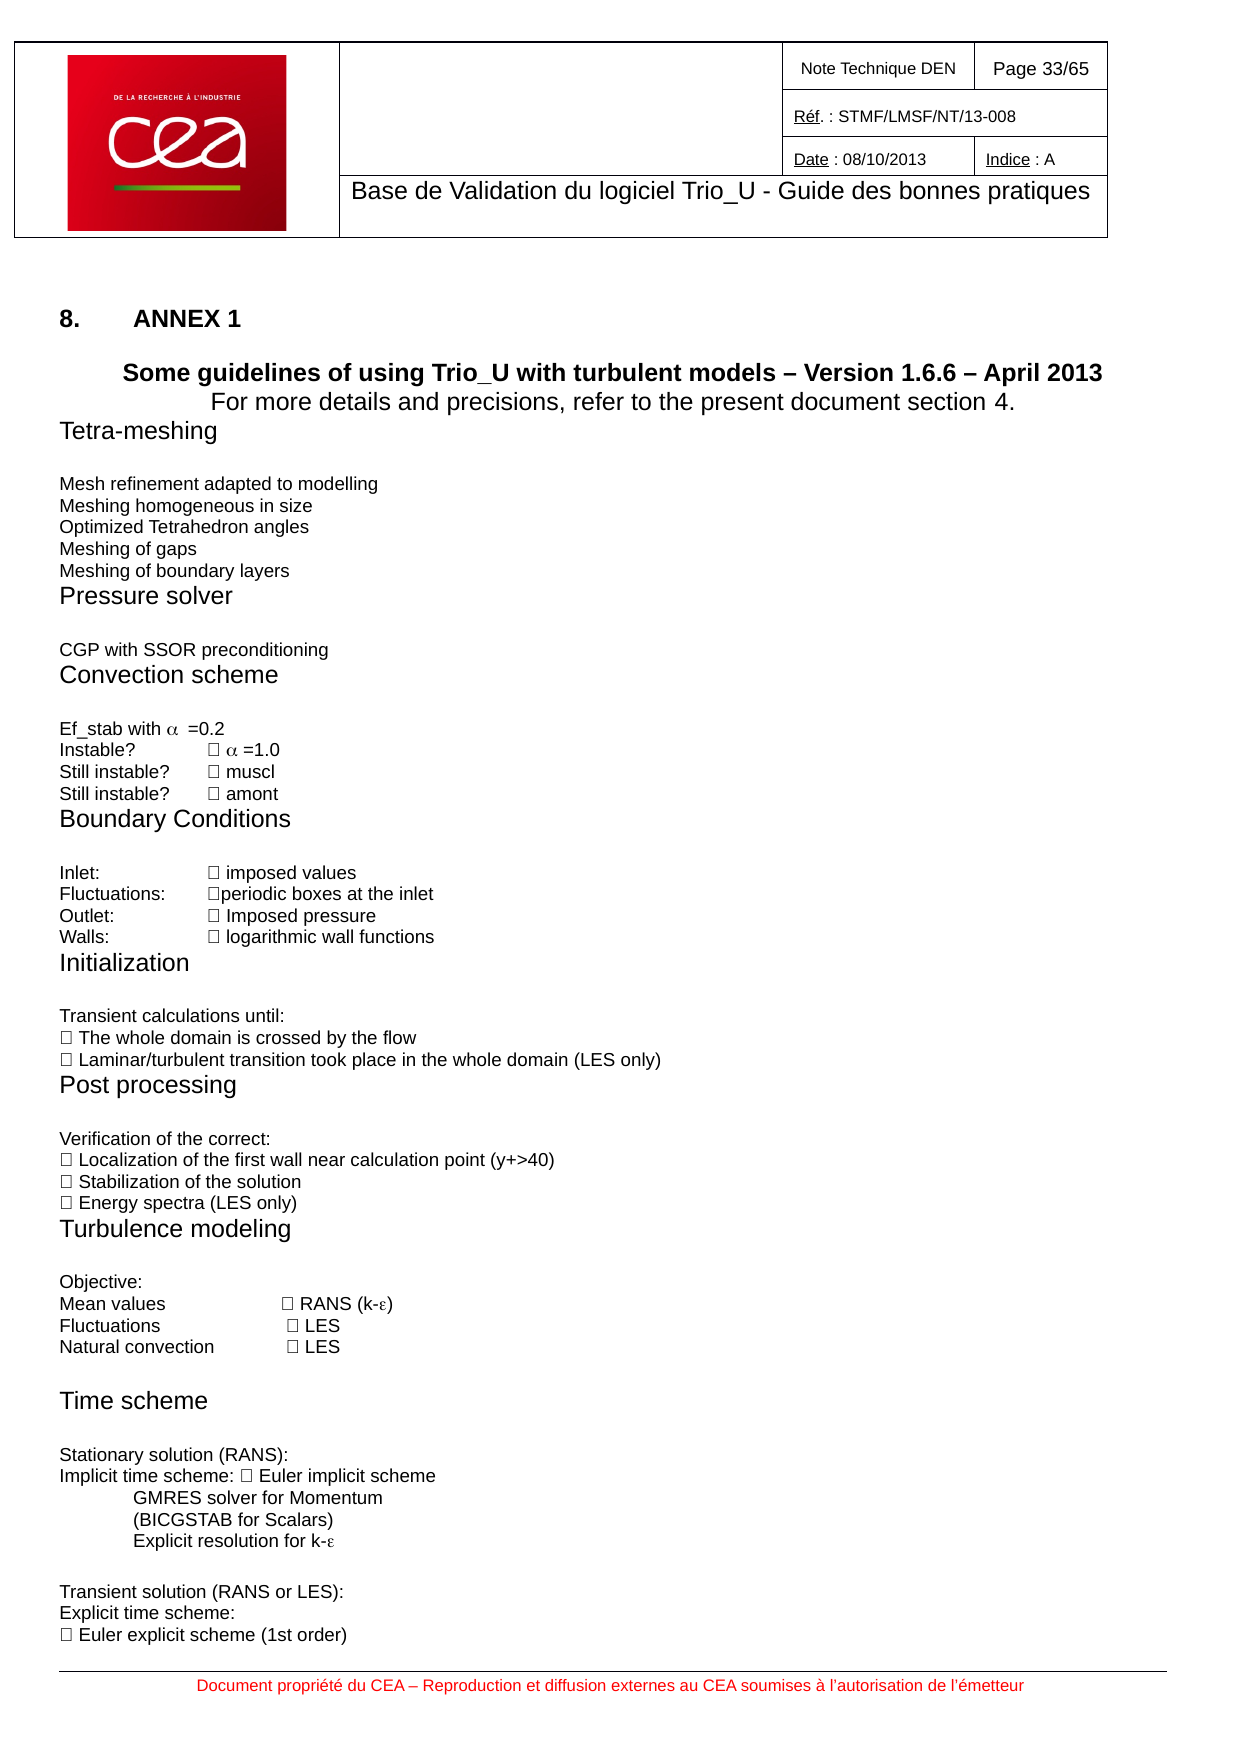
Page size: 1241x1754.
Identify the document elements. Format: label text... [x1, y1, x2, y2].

text Convection scheme [59, 660, 1167, 689]
text  Localization of the first wall near calculation point (y+>40) [59, 1149, 1167, 1171]
text Meshing of boundary layers [59, 559, 1167, 581]
text  Stabilization of the solution [59, 1171, 1167, 1192]
text Meshing homogeneous in size [59, 495, 1167, 516]
text Turbulence modeling [59, 1214, 1167, 1242]
text Explicit time scheme: [59, 1602, 1167, 1623]
text Optimized Tetrahedron angles [59, 516, 1167, 538]
text Post processing [59, 1070, 1167, 1099]
text Inlet:  imposed values [59, 861, 1167, 883]
text Instable?   =1.0 [59, 739, 1167, 761]
text Still instable?  muscl [59, 761, 1167, 782]
subtitle ANNEX 1 [59, 304, 1167, 333]
text Mesh refinement adapted to modelling [59, 473, 1167, 495]
text Natural convection  LES [59, 1336, 1167, 1357]
text Objective: [59, 1271, 1167, 1293]
text  Energy spectra (LES only) [59, 1192, 1167, 1214]
text Time scheme [59, 1386, 1167, 1415]
text Verification of the correct: [59, 1127, 1167, 1149]
text Initialization [59, 948, 1167, 976]
picture [67, 55, 287, 231]
text Still instable?  amont [59, 782, 1167, 804]
text  Euler explicit scheme (1st order) [59, 1623, 1167, 1645]
text Fluctuations: periodic boxes at the inlet [59, 883, 1167, 904]
text  The whole domain is crossed by the flow [59, 1027, 1167, 1048]
text  Laminar/turbulent transition took place in the whole domain (LES only) [59, 1048, 1167, 1070]
text Fluctuations  LES [59, 1314, 1167, 1336]
text Pressure solver [59, 581, 1167, 610]
text Tetra-meshing [59, 416, 1167, 444]
text Stationary solution (RANS): [59, 1444, 1167, 1465]
text Meshing of gaps [59, 538, 1167, 559]
text Ef_stab with =0.2 [59, 717, 1167, 739]
text Mean values  RANS (k-) [59, 1293, 1167, 1314]
text Transient solution (RANS or LES): [59, 1580, 1167, 1602]
text GMRES solver for Momentum [59, 1487, 1167, 1508]
text Boundary Conditions [59, 804, 1167, 833]
text Implicit time scheme:  Euler implicit scheme [59, 1465, 1167, 1487]
text Some guidelines of using Trio_U with turbulent models – Version 1.6.6 – April 2013 [59, 358, 1167, 387]
text Explicit resolution for k- [59, 1530, 1167, 1552]
text Walls:  logarithmic wall functions [59, 926, 1167, 948]
text For more details and precisions, refer to the present document section 4. [59, 387, 1167, 416]
text Outlet:  Imposed pressure [59, 904, 1167, 926]
text (BICGSTAB for Scalars) [59, 1508, 1167, 1530]
text Transient calculations until: [59, 1005, 1167, 1027]
text CGP with SSOR preconditioning [59, 638, 1167, 660]
